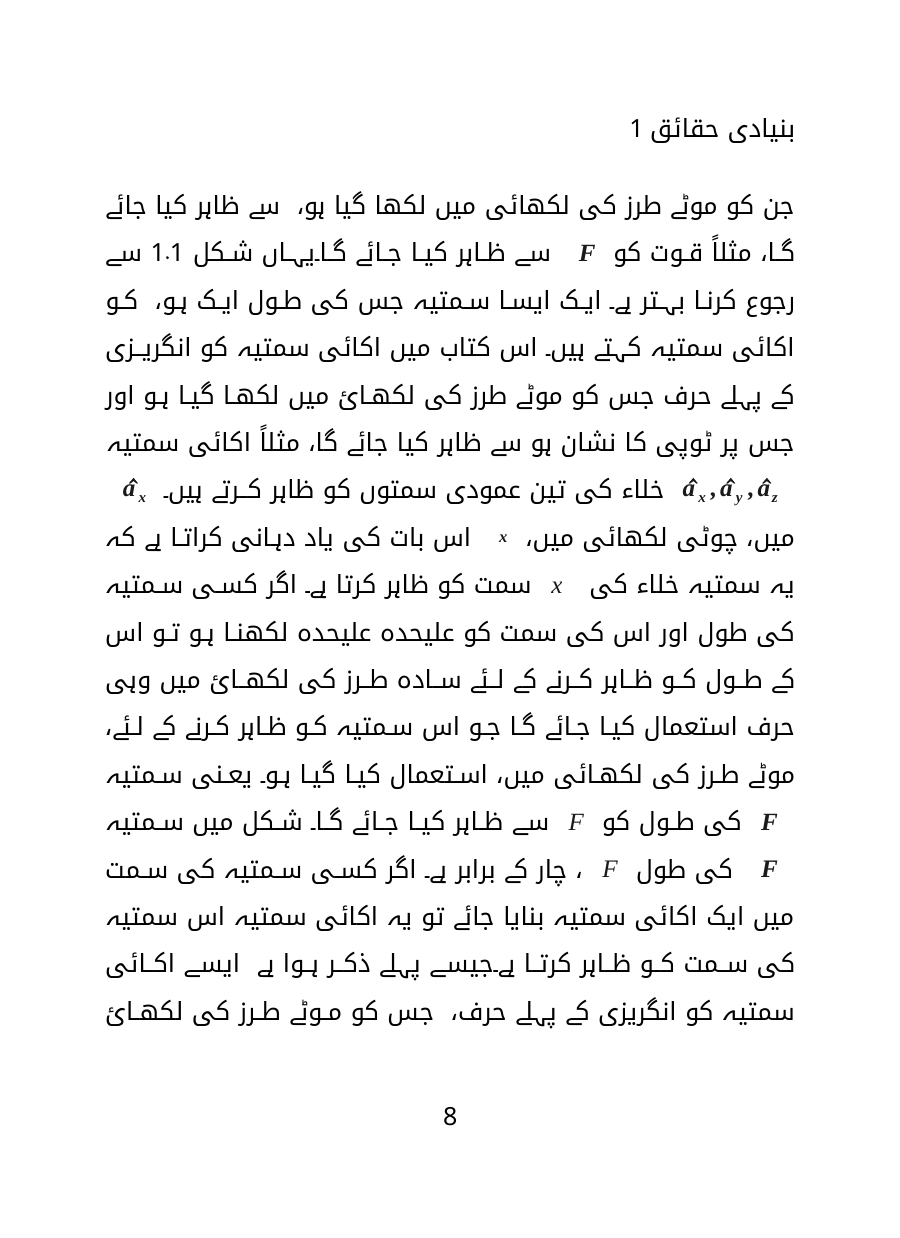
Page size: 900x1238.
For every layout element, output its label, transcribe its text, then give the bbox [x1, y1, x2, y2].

text وہ خط جس کا طول اور سمت معین ہو، اسے سمتیہ کہتے ہیں۔ سمتیہ کو انگریزی یا لاطینی زبان کے چھوٹے یا بڑے حروف، جن کو موٹے طرز کی لکھائی میں لکھا گیا ہو، سے ظاہر کیا جائے گا، مثلاً قوت کو سے ظاہر کیا جائے گا۔یہاں شکل 1.1 سے رجوع کرنا بہتر ہے۔ ایک ایسا سمتیہ جس کی طول ایک ہو، کو اکائی سمتیہ کہتے ہیں۔ اس کتاب میں اکائی سمتیہ کو انگریزی کے پہلے حرف جس کو موٹے طرز کی لکھائ میں لکھا گیا ہو اور جس پر ٹوپی کا نشان ہو سے ظاہر کیا جائے گا، مثلاً اکائی سمتیہخلاء کی تین عمودی سمتوں کو ظاہر کرتے ہیں۔میں، چوٹی لکھائی میں، اس بات کی یاد دہانی کراتا ہے کہ یہ سمتیہ خلاء کی سمت کو ظاہر کرتا ہے۔ اگر کسی سمتیہ کی طول اور اس کی سمت کو علیحدہ علیحدہ لکھنا ہو تو اس کے طول کو ظاہر کرنے کے لئے سادہ طرز کی لکھائ میں وہی حرف استعمال کیا جائے گا جو اس سمتیہ کو ظاہر کرنے کے لئے، موٹے طرز کی لکھائی میں، استعمال کیا گیا ہو۔ یعنی سمتیہکی طول کوسے ظاہر کیا جائے گا۔ شکل میں سمتیہ کی طول، چار کے برابر ہے۔ اگر کسی سمتیہ کی سمت میں ایک اکائی سمتیہ بنایا جائے تو یہ اکائی سمتیہ اس سمتیہ کی سمت کو ظاہر کرتا ہے۔جیسے پہلے ذکر ہوا ہے ایسے اکائی سمتیہ کو انگریزی کے پہلے حرف، جس کو موٹے طرز کی لکھائ میں لکھا گیا ہو اور جس پر ٹوپی کا نشان ہو، سے ظاہر کیا جائے گا یعنی سمتیہکی سمت کوسے ظاہر کیا جائے گا۔یہاں، چوٹی لکھائی میں ، اس بات کی یاد دہانی کراتا ہے کہ یہ اکائی سمتیہ کی سمت کو ظاہر کر رہا ہے۔ شکل میں چونکہ قوت دائیں جانب کو ہے لہٰذا اور برابر ہیں۔ [105, 182, 795, 1036]
